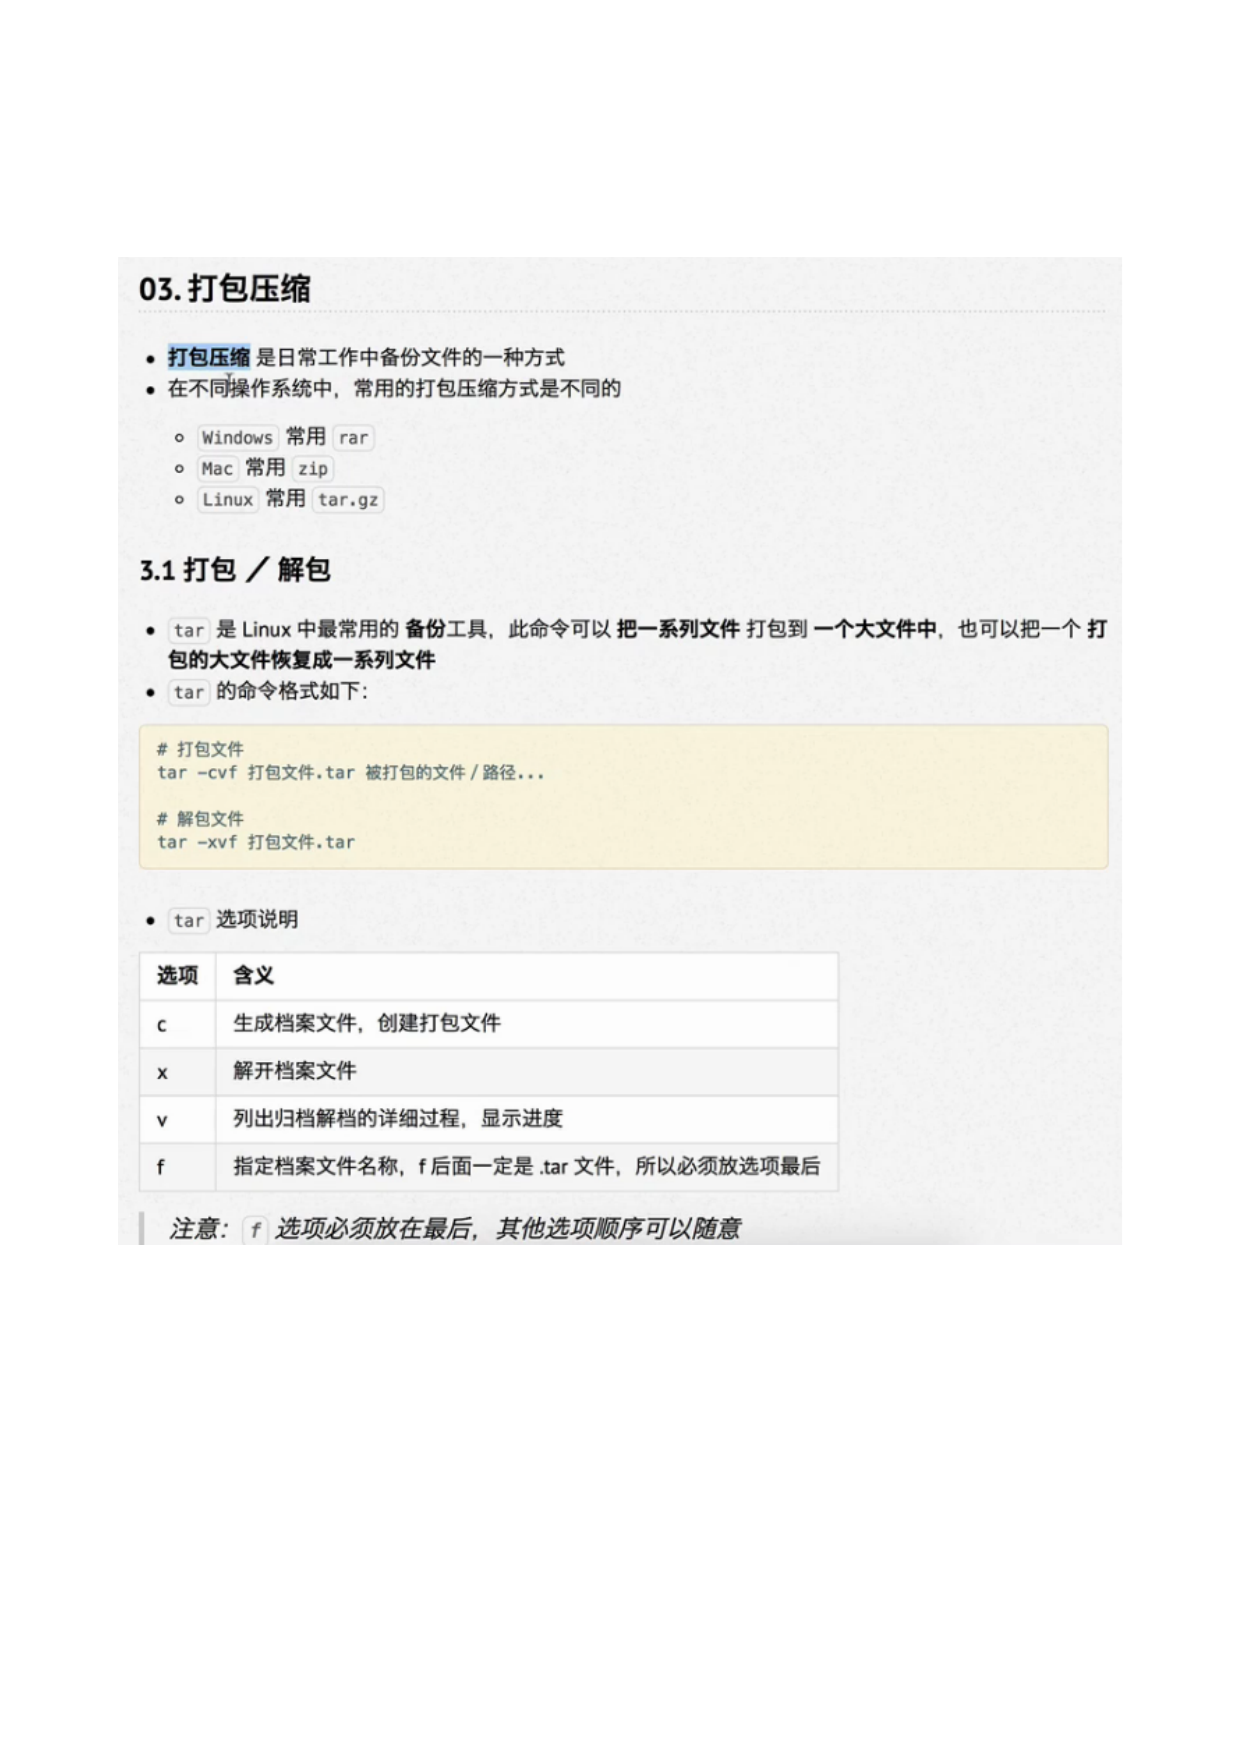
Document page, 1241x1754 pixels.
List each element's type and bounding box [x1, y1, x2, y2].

picture [118, 257, 1123, 1245]
